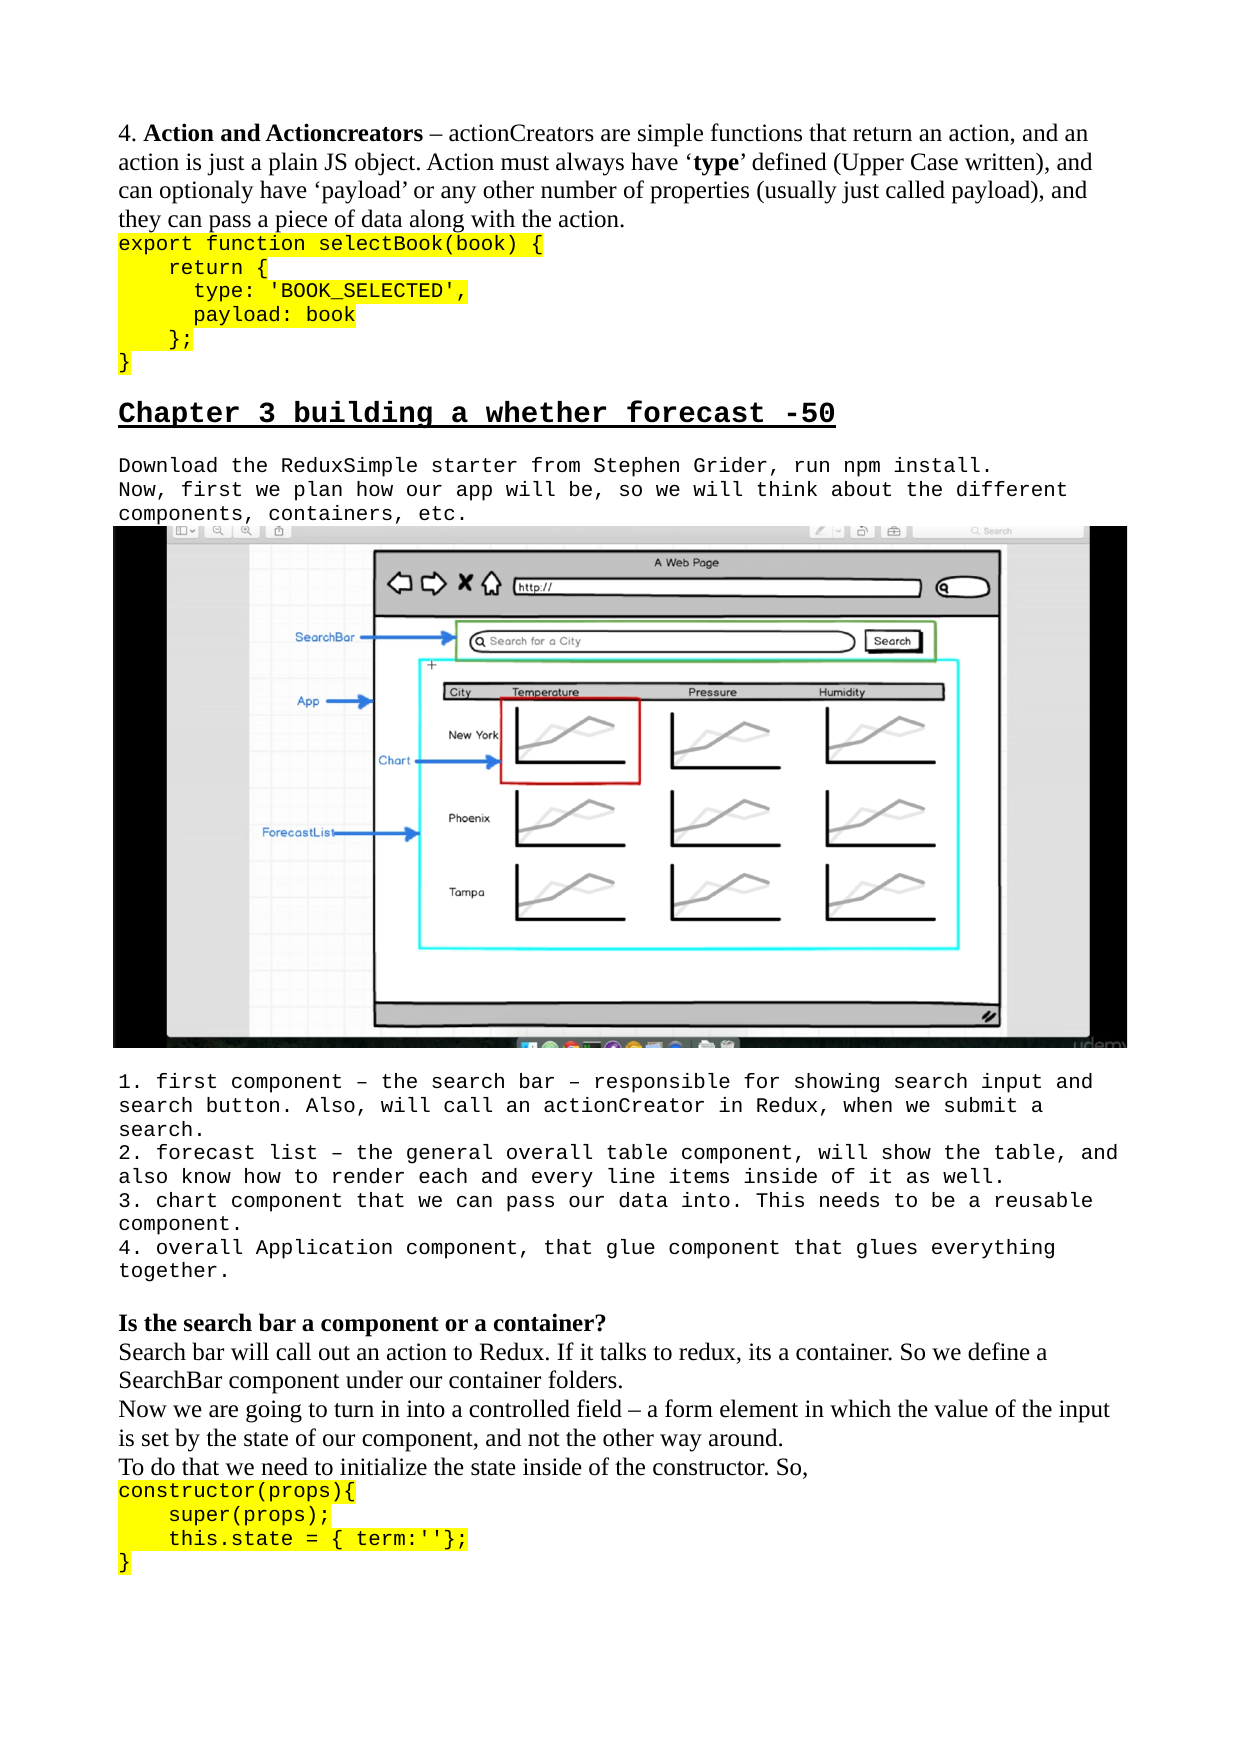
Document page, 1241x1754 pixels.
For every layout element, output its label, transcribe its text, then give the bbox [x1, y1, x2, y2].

text return { [118, 257, 1122, 280]
text Now we are going to turn in into a controlled field – a form element in which the value of the input is set by the state of our component, and not the other way around. [118, 1394, 1122, 1452]
text export function selectBook(book) { [118, 233, 1122, 257]
text 4. overall Application component, that glue component that glues everything together. [118, 1237, 1122, 1284]
text 3. chart component that we can pass our data into. This needs to be a reusable component. [118, 1189, 1122, 1237]
text constructor(props){ [118, 1480, 1122, 1504]
text type: 'BOOK_SELECTED', [118, 280, 1122, 304]
text Is the search bar a component or a container? [118, 1308, 1122, 1337]
text Chapter 3 building a whether forecast -50 [118, 399, 1122, 432]
picture [113, 526, 264, 1048]
text }; [118, 328, 1122, 351]
text } [118, 351, 1122, 375]
text 1. first component – the search bar – responsible for showing search input and search button. Also, will call an actionCreator in Redux, when we submit a search. [118, 1071, 1122, 1142]
text 2. forecast list – the general overall table component, will show the table, and also know how to render each and every line items inside of it as well. [118, 1142, 1122, 1189]
text Search bar will call out an action to Redux. If it talks to redux, its a container. So we define a SearchBar component under our container folders. [118, 1337, 1122, 1394]
text Now, first we plan how our app will be, so we will think about the different components, containers, etc. [118, 479, 1122, 526]
text payload: book [118, 304, 1122, 328]
text To do that we need to initialize the state inside of the constructor. So, [118, 1452, 1122, 1480]
text 4. Action and Actioncreators – actionCreators are simple functions that return an action, and an action is just a plain JS object. Action must always have ‘type’ defined (Upper Case written), and can optionaly have ‘payload’ or any other number of properties (usually just called payload), and they can pass a piece of data along with the action. [118, 118, 1122, 233]
text super(props); [118, 1504, 1122, 1528]
text this.state = { term:''}; [118, 1528, 1122, 1551]
text Download the ReduxSimple starter from Stephen Grider, run npm install. [118, 455, 1122, 479]
text } [118, 1551, 1122, 1575]
